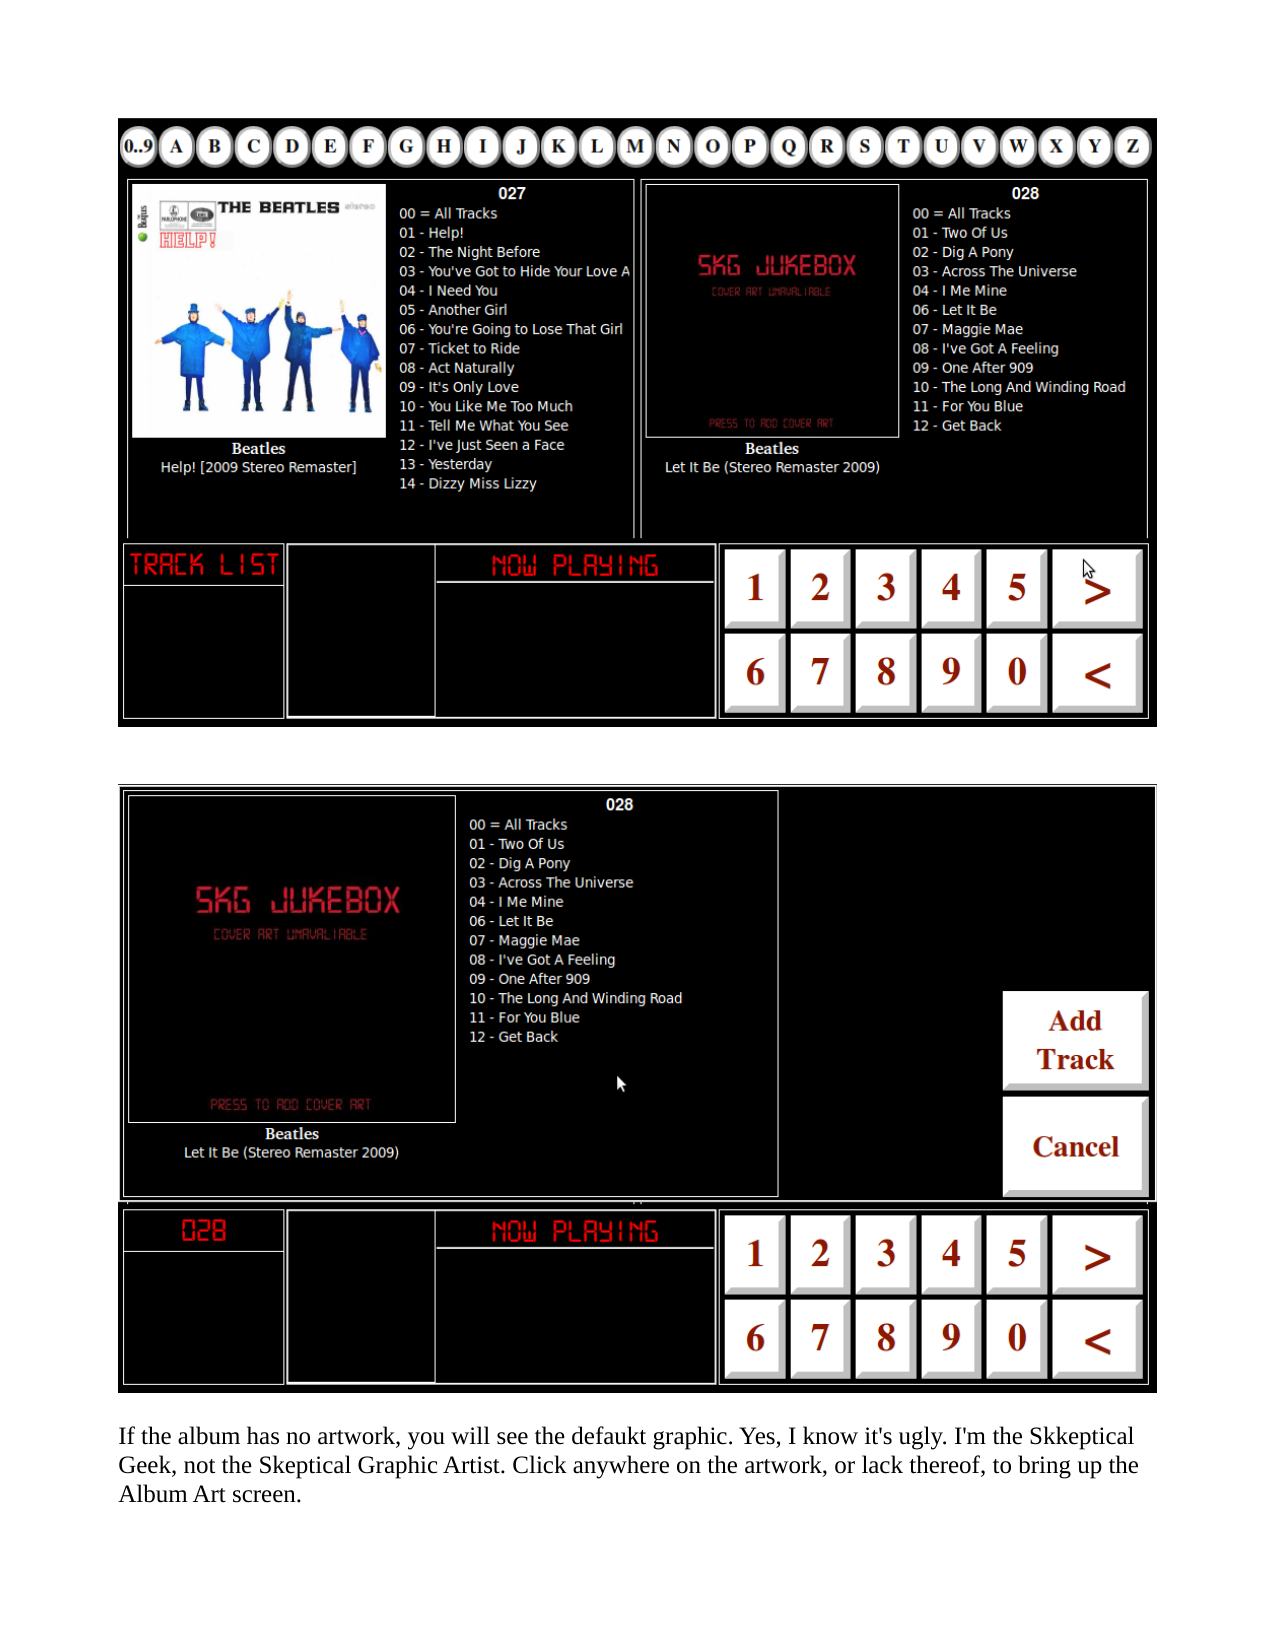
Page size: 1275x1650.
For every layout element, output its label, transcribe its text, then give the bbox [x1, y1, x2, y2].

picture [118, 784, 1157, 1393]
picture [118, 118, 1157, 727]
text If the album has no artwork, you will see the defaukt graphic. Yes, I know it's ugly. I'm the Skkeptical Geek, not the Skeptical Graphic Artist. Click anywhere on the artwork, or lack thereof, to bring up the Album Art screen. [118, 1421, 1157, 1508]
